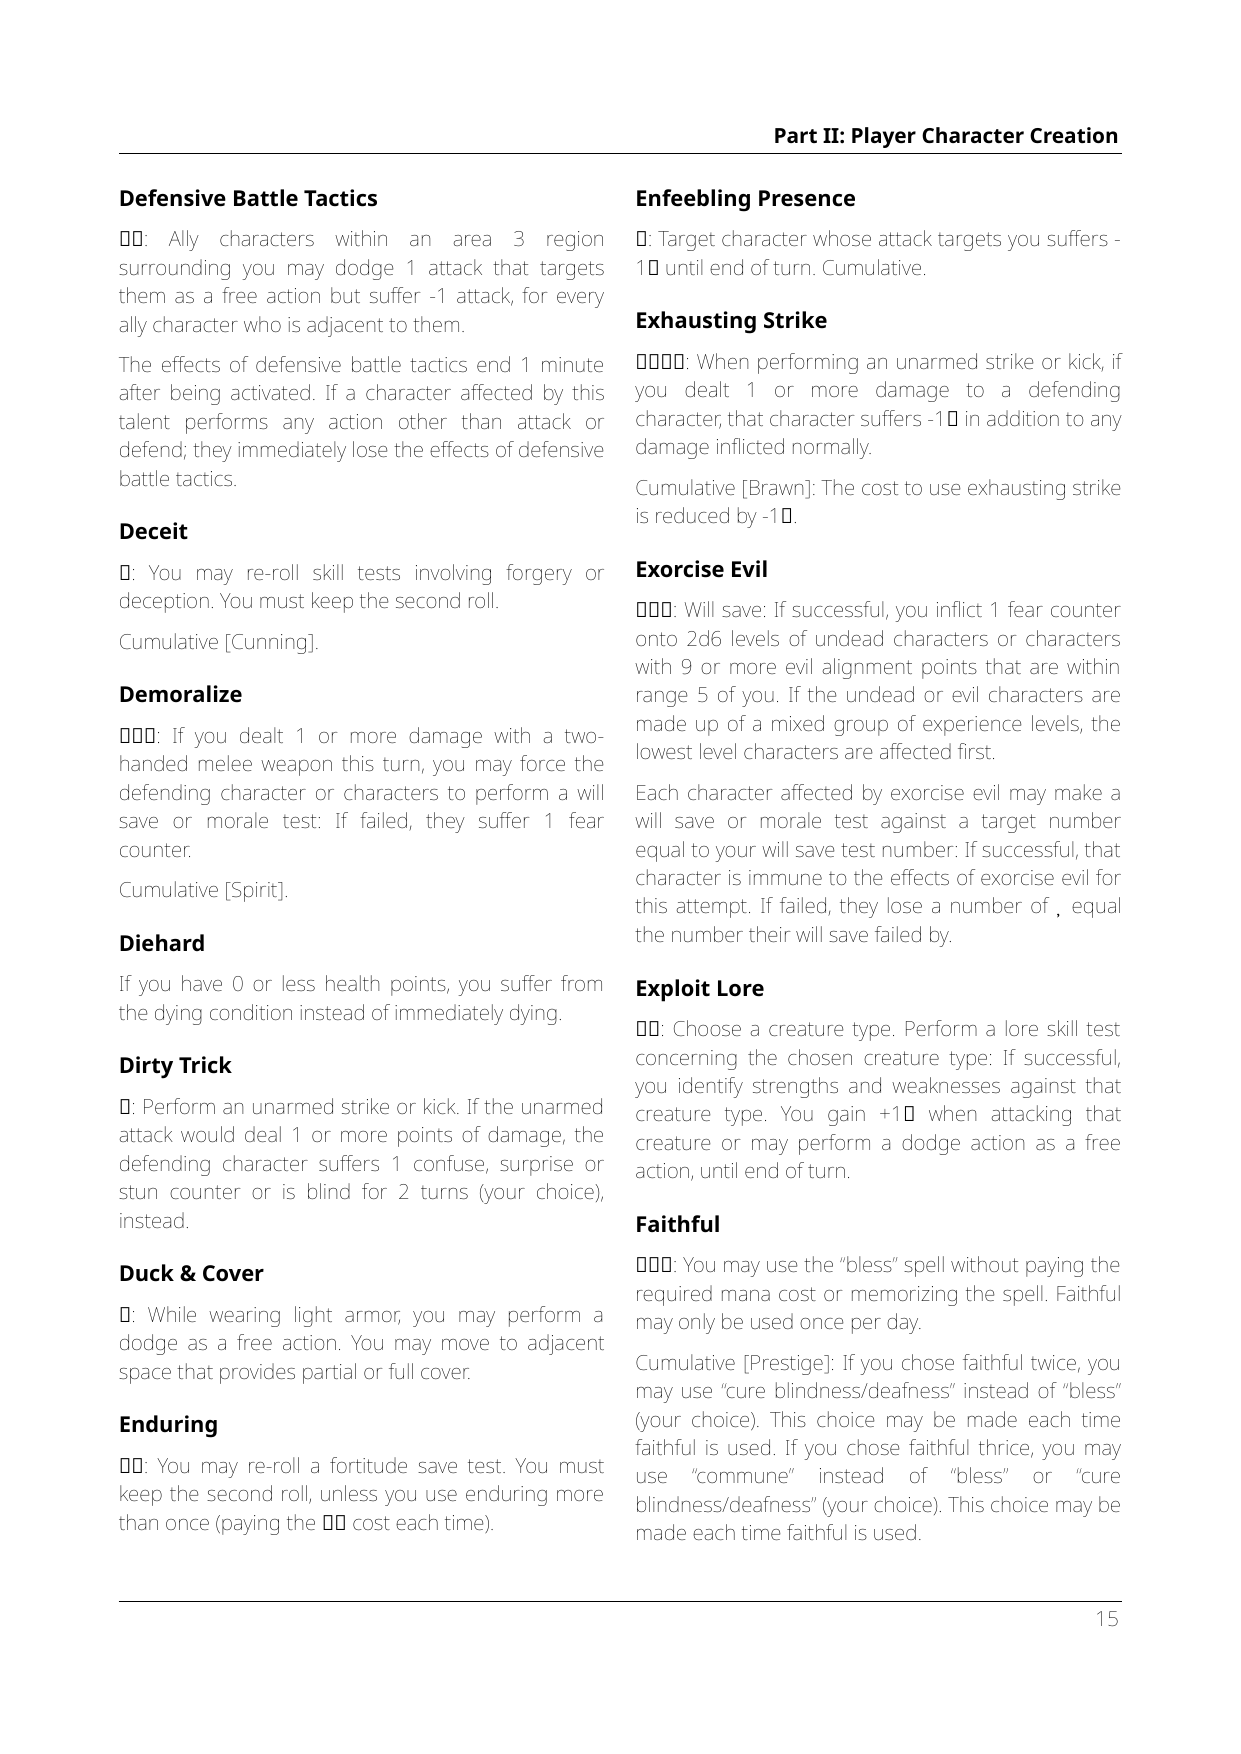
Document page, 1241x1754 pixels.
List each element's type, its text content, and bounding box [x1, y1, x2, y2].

text : If you dealt 1 or more damage with a two-handed melee weapon this turn, you may force the defending character or characters to perform a will save or morale test: If failed, they suffer 1 fear counter. [118, 721, 605, 863]
text Cumulative [Brawn]: The cost to use exhausting strike is reduced by -1. [635, 473, 1122, 529]
text : Perform an unarmed strike or kick. If the unarmed attack would deal 1 or more points of damage, the defending character suffers 1 confuse, surprise or stun counter or is blind for 2 turns (your choice), instead. [118, 1092, 605, 1234]
text Cumulative [Spirit]. [118, 875, 605, 904]
text Demoralize [118, 679, 605, 709]
text : Ally characters within an area 3 region surrounding you may dodge 1 attack that targets them as a free action but suffer -1 attack, for every ally character who is adjacent to them. [118, 224, 605, 338]
text : Target character whose attack targets you suffers -1 until end of turn. Cumulative. [635, 224, 1122, 281]
text Exploit Lore [635, 972, 1122, 1002]
text : Choose a creature type. Perform a lore skill test concerning the chosen creature type: If successful, you identify strengths and weaknesses against that creature type. You gain +1 when attacking that creature or may perform a dodge action as a free action, until end of turn. [635, 1014, 1122, 1185]
text Enduring [118, 1409, 605, 1439]
text Cumulative [Cunning]. [118, 627, 605, 655]
text If you have 0 or less health points, you suffer from the dying condition instead of immediately dying. [118, 969, 605, 1026]
text Faithful [635, 1209, 1122, 1239]
text Dirty Trick [118, 1050, 605, 1080]
text : When performing an unarmed strike or kick, if you dealt 1 or more damage to a defending character, that character suffers -1 in addition to any damage inflicted normally. [635, 347, 1122, 461]
text Deceit [118, 516, 605, 546]
text : You may re-roll skill tests involving forgery or deception. You must keep the second roll. [118, 558, 605, 615]
text Duck & Cover [118, 1258, 605, 1288]
text Exorcise Evil [635, 553, 1122, 583]
text The effects of defensive battle tactics end 1 minute after being activated. If a character affected by this talent performs any action other than attack or defend; they immediately lose the effects of defensive battle tactics. [118, 350, 605, 492]
text Enfeebling Presence [635, 183, 1122, 212]
text Defensive Battle Tactics [118, 183, 605, 212]
text Each character affected by exorcise evil may make a will save or morale test against a target number equal to your will save test number: If successful, that character is immune to the effects of exorcise evil for this attempt. If failed, they lose a number of  equal the number their will save failed by. [635, 778, 1122, 948]
text Cumulative [Prestige]: If you chose faithful twice, you may use “cure blindness/deafness” instead of “bless” (your choice). This choice may be made each time faithful is used. If you chose faithful thrice, you may use “commune” instead of “bless” or “cure blindness/deafness” (your choice). This choice may be made each time faithful is used. [635, 1348, 1122, 1547]
text : You may use the “bless” spell without paying the required mana cost or memorizing the spell. Faithful may only be used once per day. [635, 1251, 1122, 1336]
text : You may re-roll a fortitude save test. You must keep the second roll, unless you use enduring more than once (paying the  cost each time). [118, 1451, 605, 1536]
text Exhausting Strike [635, 305, 1122, 335]
text : While wearing light armor, you may perform a dodge as a free action. You may move to adjacent space that provides partial or full cover. [118, 1300, 605, 1385]
text : Will save: If successful, you inflict 1 fear counter onto 2d6 levels of undead characters or characters with 9 or more evil alignment points that are within range 5 of you. If the undead or evil characters are made up of a mixed group of experience levels, the lowest level characters are affected first. [635, 595, 1122, 766]
text Diehard [118, 928, 605, 957]
